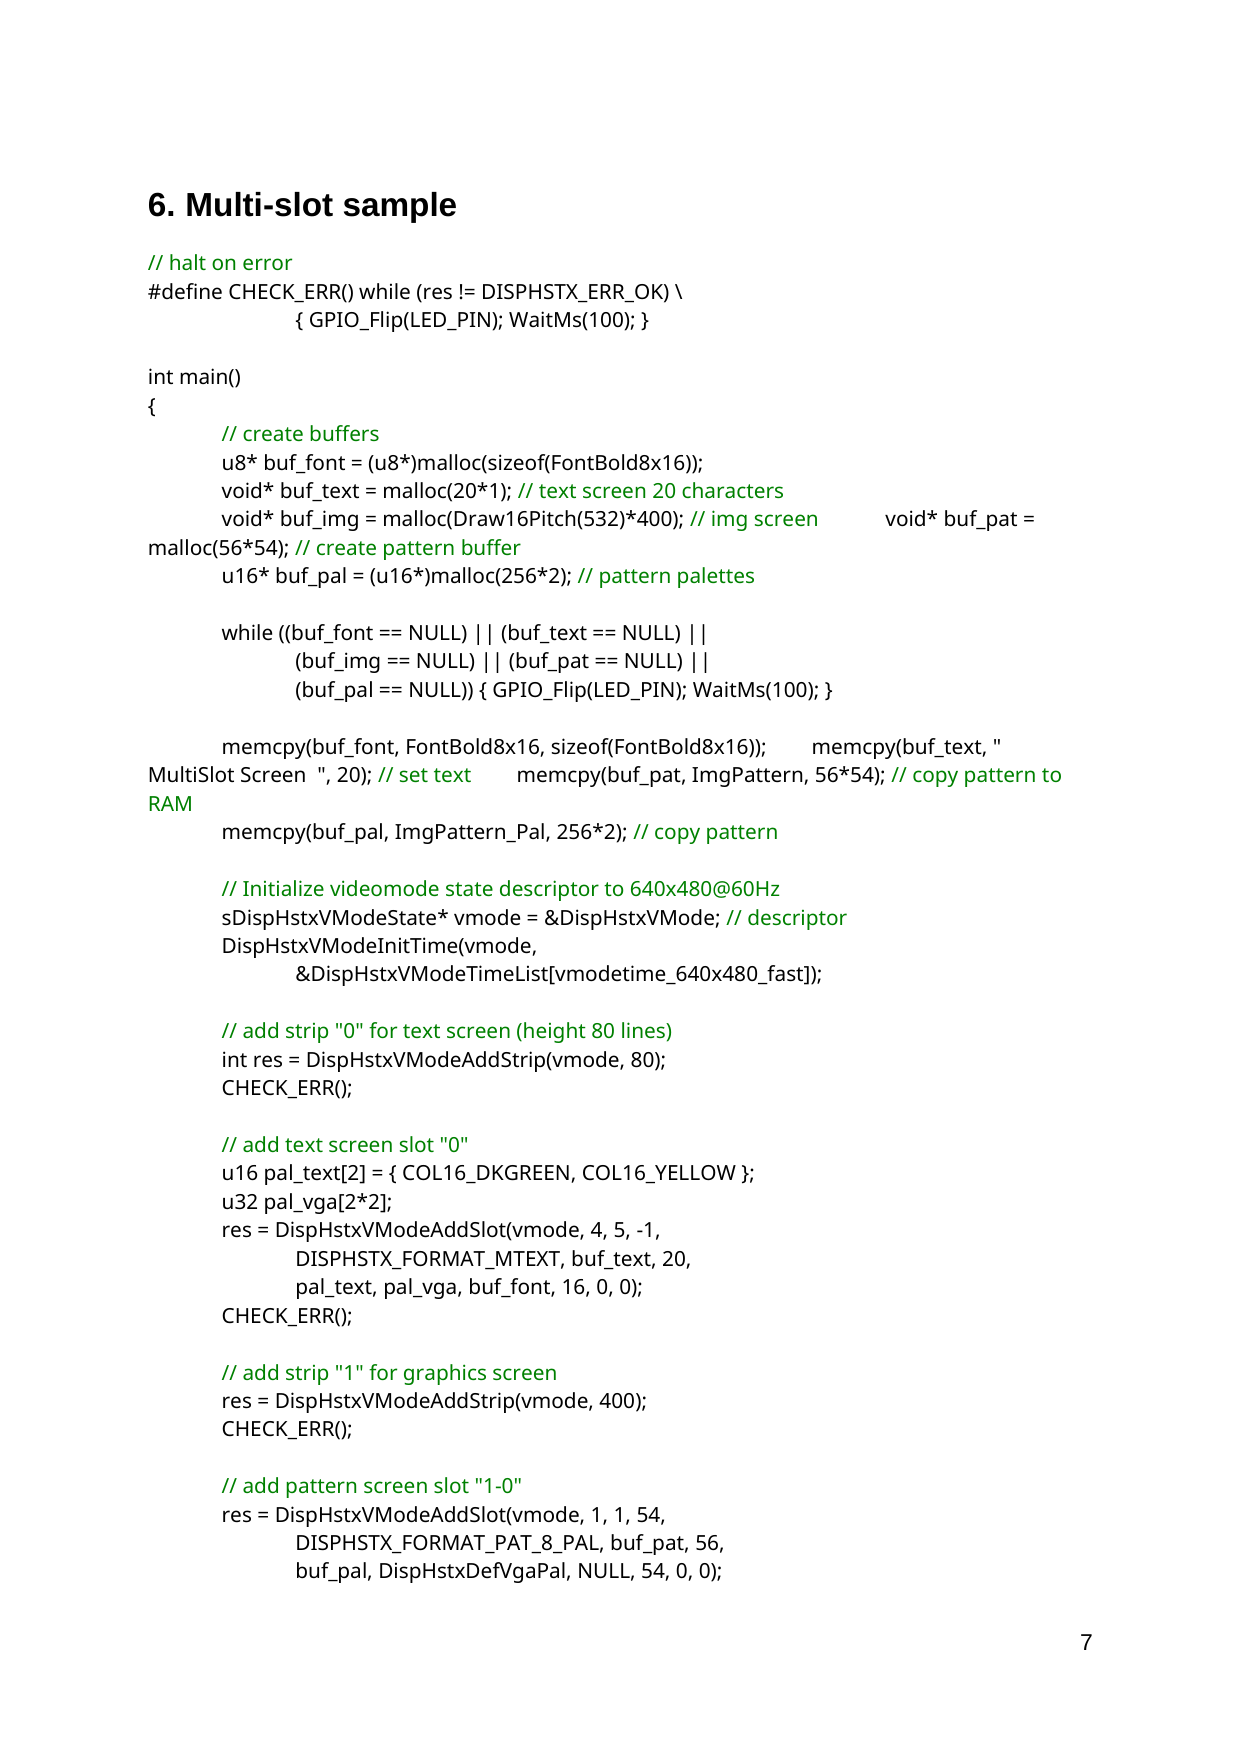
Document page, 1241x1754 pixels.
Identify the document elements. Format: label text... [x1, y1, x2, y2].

text // add text screen slot "0" [148, 1130, 1093, 1158]
text int res = DispHstxVModeAddStrip(vmode, 80); [148, 1045, 1093, 1073]
text void* buf_img = malloc(Draw16Pitch(532)*400); // img screen void* buf_pat = malloc(56*54); // create pattern buffer [148, 504, 1093, 561]
text DispHstxVModeInitTime(vmode, [148, 931, 1093, 959]
text while ((buf_font == NULL) || (buf_text == NULL) || [148, 618, 1093, 647]
text memcpy(buf_font, FontBold8x16, sizeof(FontBold8x16)); memcpy(buf_text, " MultiSlot Screen ", 20); // set text memcpy(buf_pat, ImgPattern, 56*54); // copy pattern to RAM [148, 732, 1093, 817]
text int main() [148, 362, 1093, 391]
text res = DispHstxVModeAddStrip(vmode, 400); [148, 1386, 1093, 1414]
text sDispHstxVModeState* vmode = &DispHstxVMode; // descriptor [148, 903, 1093, 931]
text pal_text, pal_vga, buf_font, 16, 0, 0); [295, 1272, 1093, 1301]
text // create buffers [148, 419, 1093, 448]
text // halt on error [148, 248, 1093, 277]
text // add strip "1" for graphics screen [148, 1358, 1093, 1386]
subtitle Multi-slot sample [148, 185, 1093, 223]
text DISPHSTX_FORMAT_MTEXT, buf_text, 20, [221, 1244, 1093, 1272]
text u16* buf_pal = (u16*)malloc(256*2); // pattern palettes [148, 561, 1093, 590]
text (buf_img == NULL) || (buf_pat == NULL) || [221, 647, 1093, 675]
text (buf_pal == NULL)) { GPIO_Flip(LED_PIN); WaitMs(100); } [295, 675, 1093, 703]
text { GPIO_Flip(LED_PIN); WaitMs(100); } [221, 305, 1093, 334]
text u8* buf_font = (u8*)malloc(sizeof(FontBold8x16)); [148, 448, 1093, 476]
text // add strip "0" for text screen (height 80 lines) [148, 1016, 1093, 1045]
text memcpy(buf_pal, ImgPattern_Pal, 256*2); // copy pattern [148, 817, 1093, 846]
text res = DispHstxVModeAddSlot(vmode, 1, 1, 54, [148, 1500, 1093, 1528]
text { [148, 391, 1093, 419]
text CHECK_ERR(); [148, 1073, 1093, 1102]
text // Initialize videomode state descriptor to 640x480@60Hz [148, 874, 1093, 903]
text buf_pal, DispHstxDefVgaPal, NULL, 54, 0, 0); [295, 1557, 1093, 1585]
text u32 pal_vga[2*2]; [148, 1187, 1093, 1215]
text DISPHSTX_FORMAT_PAT_8_PAL, buf_pat, 56, [221, 1528, 1093, 1557]
text &DispHstxVModeTimeList[vmodetime_640x480_fast]); [221, 959, 1093, 988]
text u16 pal_text[2] = { COL16_DKGREEN, COL16_YELLOW }; [148, 1158, 1093, 1187]
text res = DispHstxVModeAddSlot(vmode, 4, 5, -1, [221, 1215, 1093, 1244]
text void* buf_text = malloc(20*1); // text screen 20 characters [148, 476, 1093, 504]
text CHECK_ERR(); [148, 1414, 1093, 1443]
text // add pattern screen slot "1-0" [148, 1471, 1093, 1500]
text CHECK_ERR(); [148, 1301, 1093, 1329]
text #define CHECK_ERR() while (res != DISPHSTX_ERR_OK) \ [148, 277, 1093, 305]
